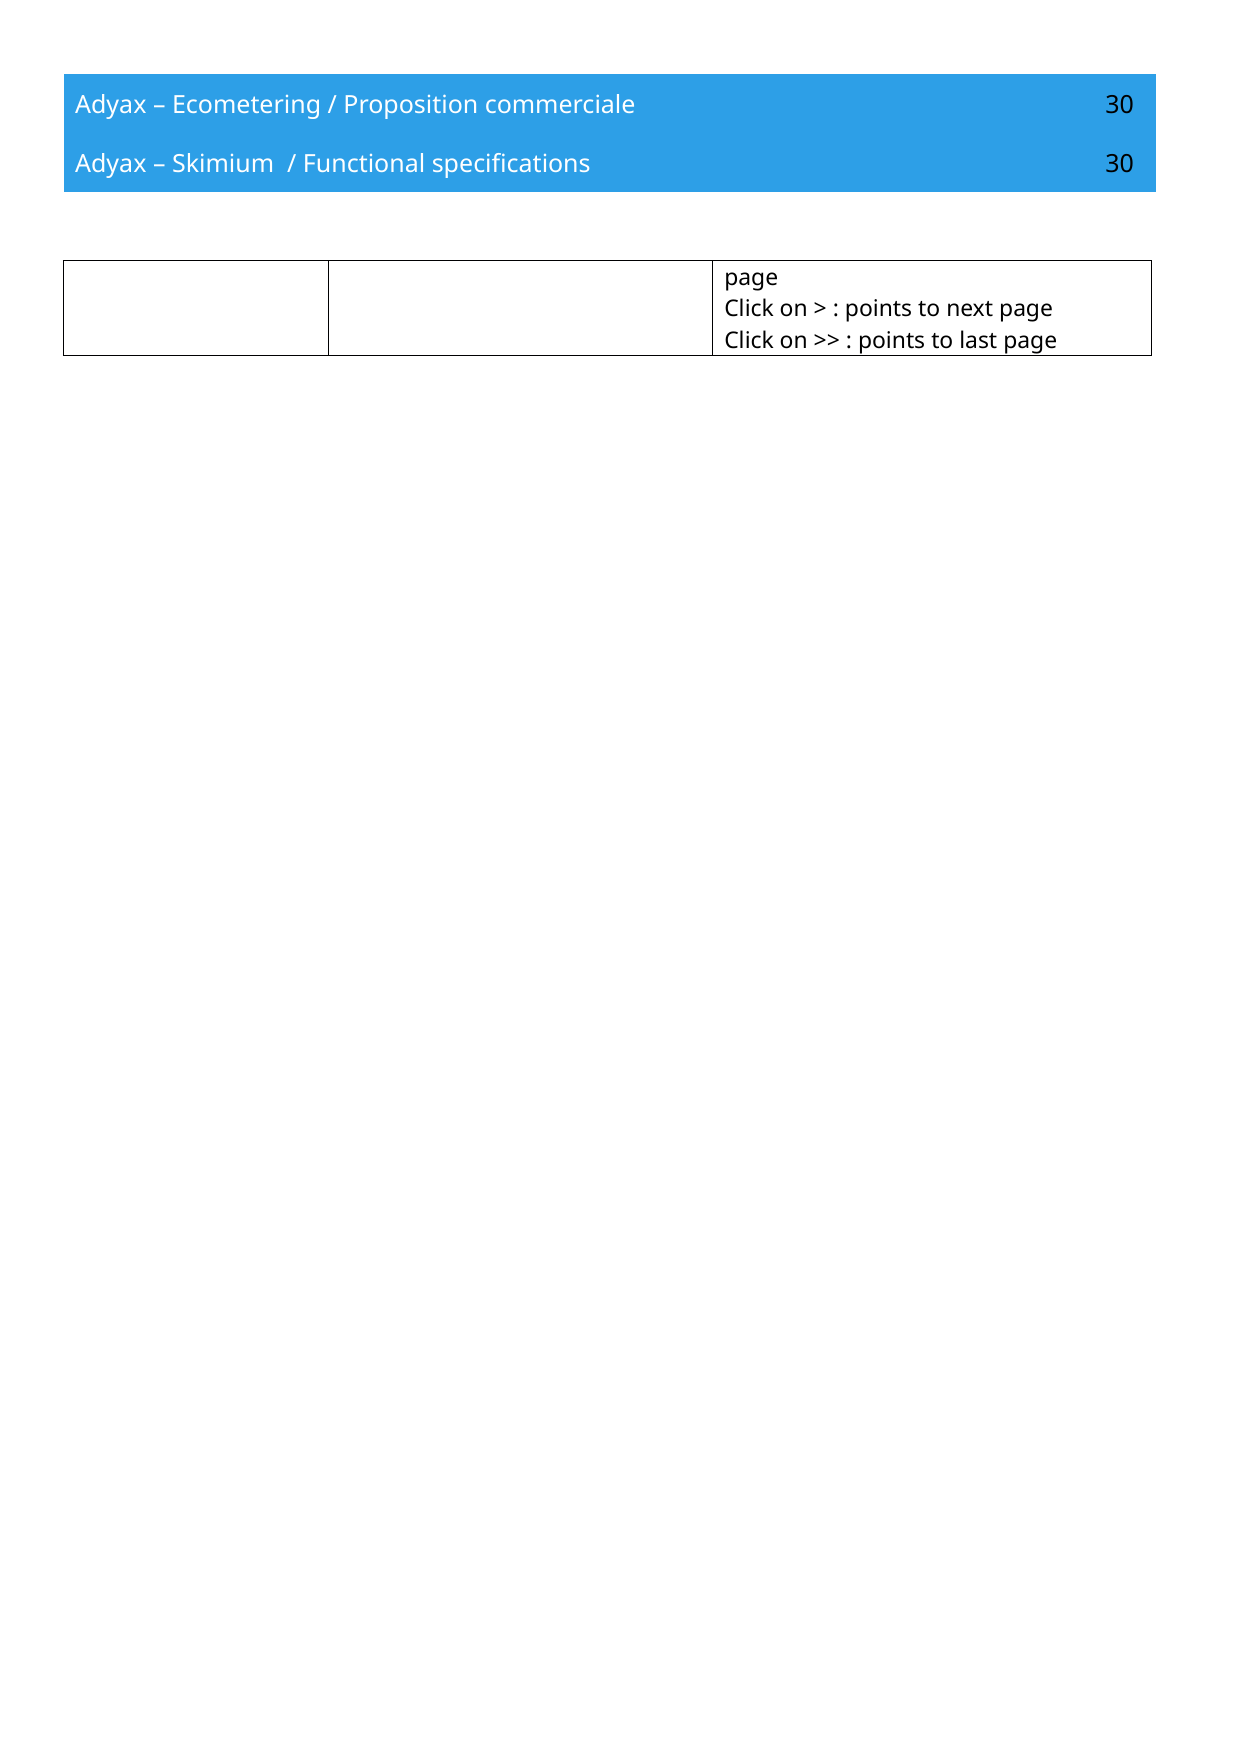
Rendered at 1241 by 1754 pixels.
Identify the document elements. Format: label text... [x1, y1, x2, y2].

table_cell [329, 261, 712, 355]
table_cell page Click on > : points to next page Click on >> : points to last page [713, 261, 1151, 355]
table_cell [64, 261, 328, 355]
